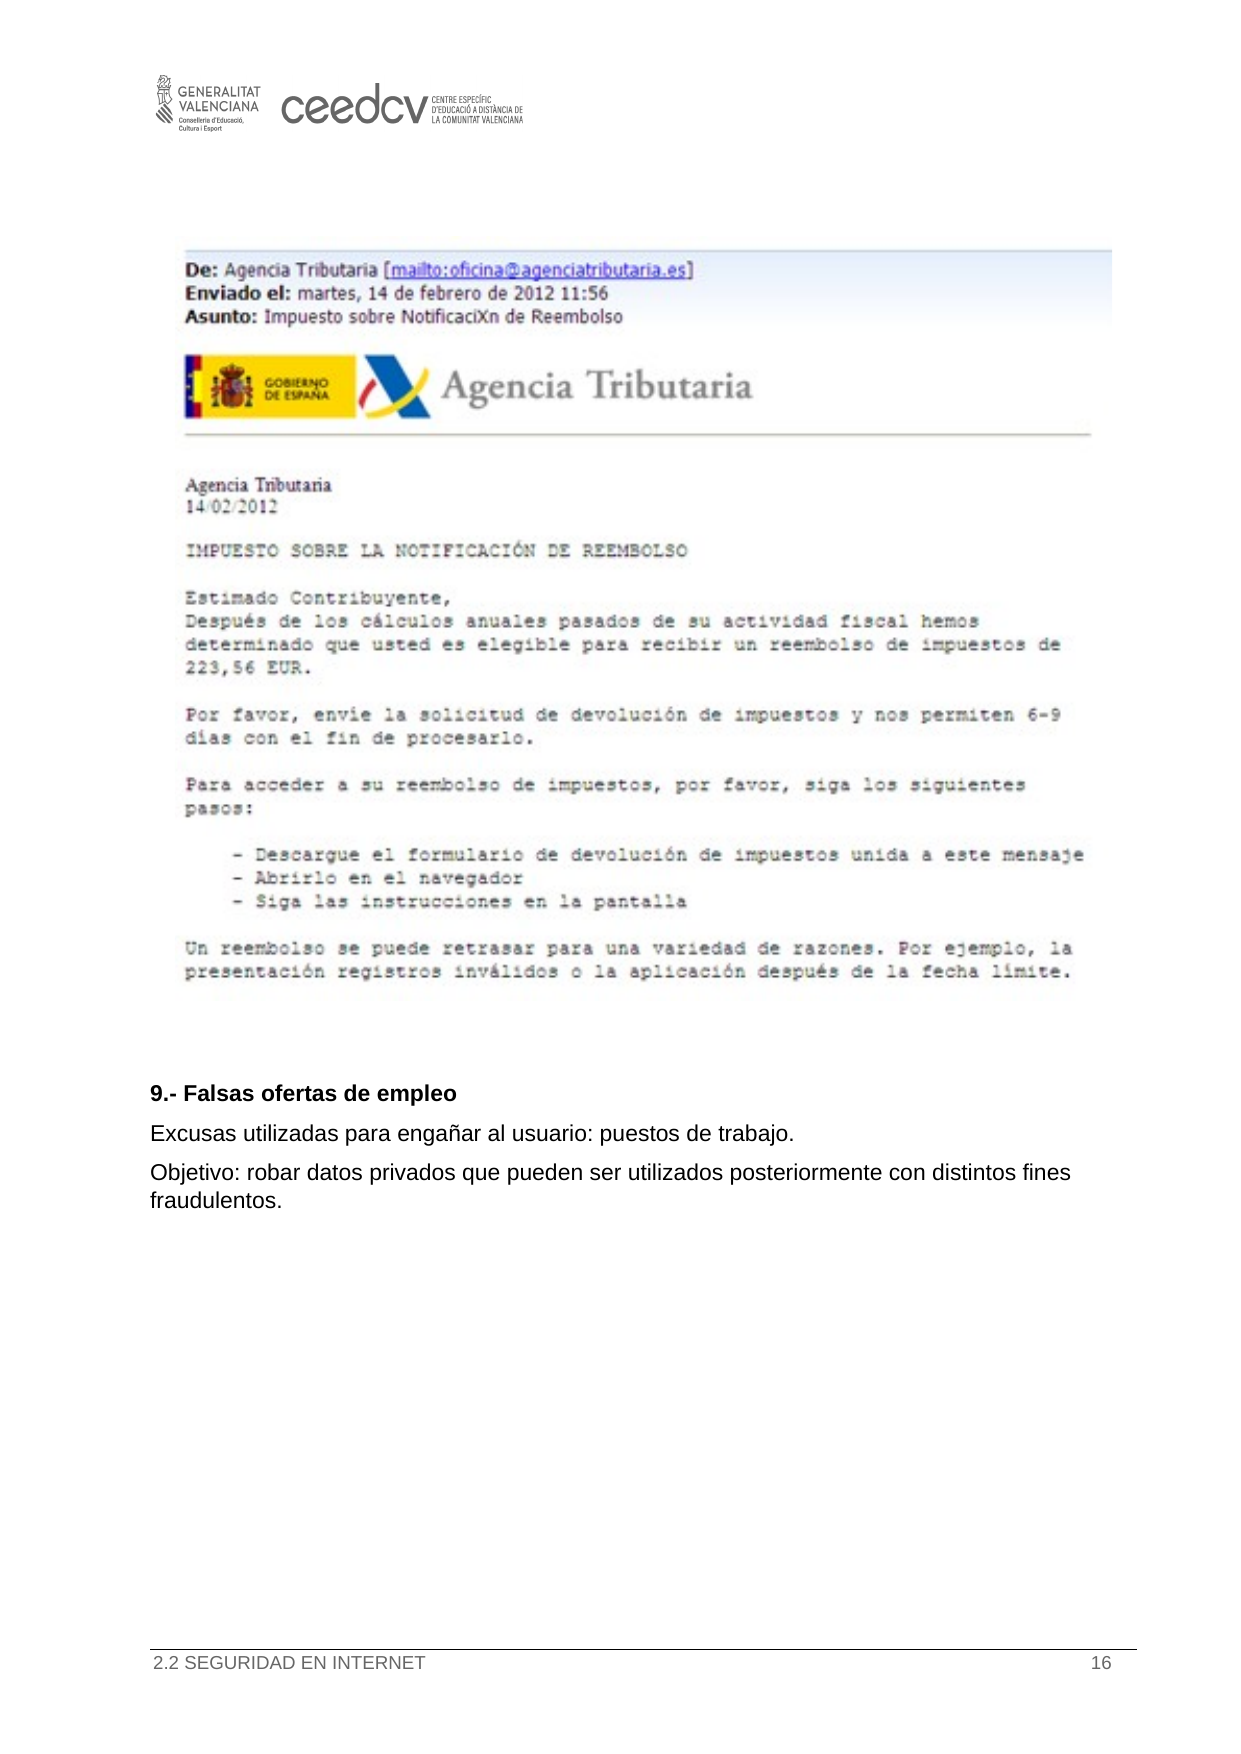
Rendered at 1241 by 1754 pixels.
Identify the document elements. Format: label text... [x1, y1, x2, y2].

text 9.- Falsas ofertas de empleo [150, 1080, 1137, 1107]
picture [174, 236, 1113, 1001]
picture [155, 75, 523, 132]
text Objetivo: robar datos privados que pueden ser utilizados posteriormente con distintos fines fraudulentos. [150, 1159, 1137, 1213]
text Excusas utilizadas para engañar al usuario: puestos de trabajo. [150, 1119, 1137, 1147]
